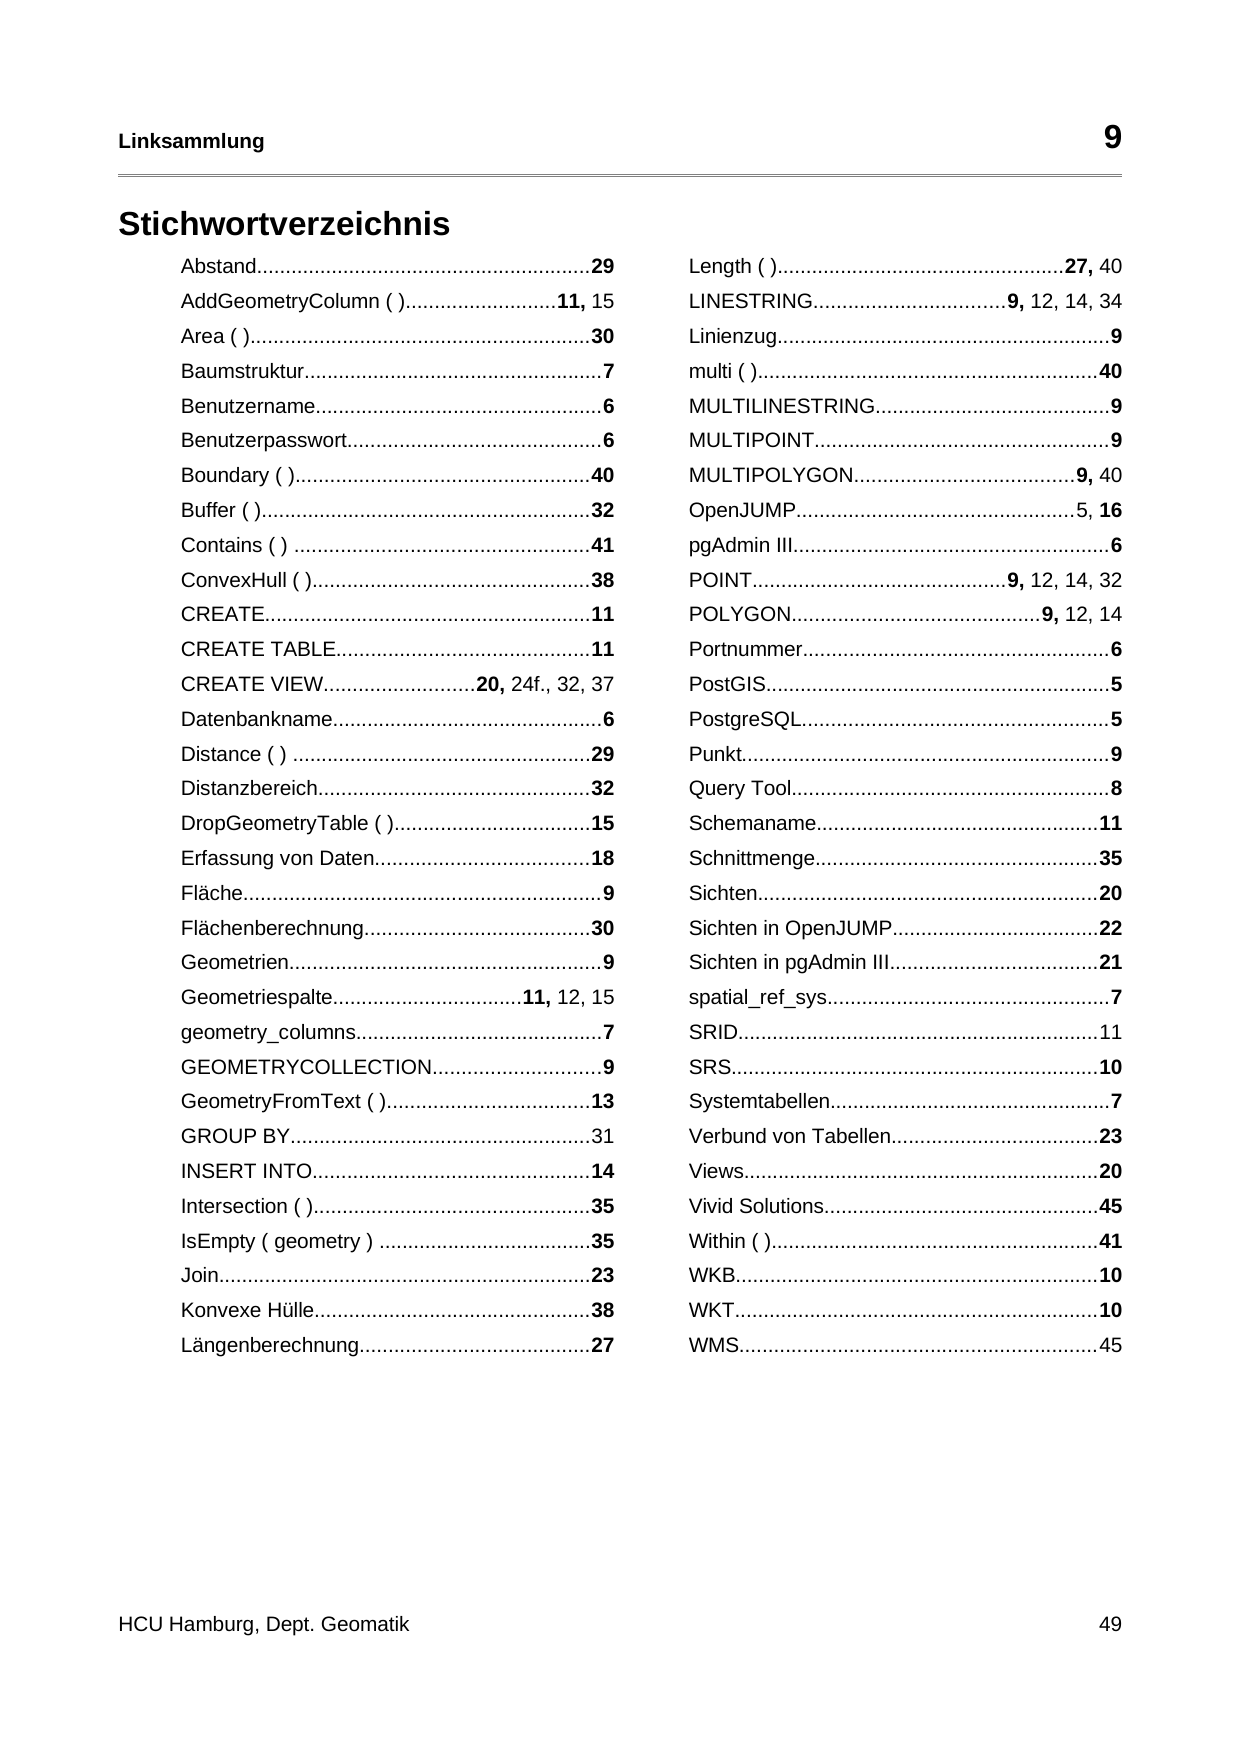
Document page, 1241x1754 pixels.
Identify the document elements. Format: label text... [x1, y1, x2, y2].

text AddGeometryColumn ( ) 11, 15 [118, 290, 614, 313]
text Length ( ) 27, 40 [626, 255, 1122, 278]
text Schemaname 11 [626, 812, 1122, 835]
text MULTIPOINT 9 [626, 429, 1122, 452]
text CREATE TABLE 11 [118, 638, 614, 661]
text PostGIS 5 [626, 673, 1122, 696]
text Abstand 29 [118, 255, 614, 278]
text Längenberechnung 27 [118, 1334, 614, 1357]
text Geometriespalte 11, 12, 15 [118, 986, 614, 1009]
text Portnummer 6 [626, 638, 1122, 661]
text OpenJUMP 5, 16 [626, 499, 1122, 522]
text GEOMETRYCOLLECTION 9 [118, 1055, 614, 1078]
text Within ( ) 41 [626, 1229, 1122, 1252]
text Konvexe Hülle 38 [118, 1299, 614, 1322]
text Datenbankname 6 [118, 707, 614, 731]
text Sichten 20 [626, 881, 1122, 904]
text LINESTRING 9, 12, 14, 34 [626, 290, 1122, 313]
text MULTILINESTRING 9 [626, 394, 1122, 417]
text Intersection ( ) 35 [118, 1194, 614, 1218]
text DropGeometryTable ( ) 15 [118, 812, 614, 835]
text geometry_columns 7 [118, 1021, 614, 1044]
text POLYGON 9, 12, 14 [626, 603, 1122, 626]
text WMS 45 [626, 1334, 1122, 1357]
text Distance ( ) 29 [118, 742, 614, 765]
text multi ( ) 40 [626, 359, 1122, 383]
text Contains ( ) 41 [118, 533, 614, 557]
text Benutzername 6 [118, 394, 614, 417]
text Distanzbereich 32 [118, 777, 614, 800]
text Views 20 [626, 1160, 1122, 1183]
subtitle Stichwortverzeichnis [118, 206, 1122, 243]
text CREATE 11 [118, 603, 614, 626]
text Schnittmenge 35 [626, 847, 1122, 870]
text POINT 9, 12, 14, 32 [626, 568, 1122, 591]
text WKT 10 [626, 1299, 1122, 1322]
text Benutzerpasswort 6 [118, 429, 614, 452]
text GROUP BY 31 [118, 1125, 614, 1148]
text Baumstruktur 7 [118, 359, 614, 383]
text Join 23 [118, 1264, 614, 1287]
text INSERT INTO 14 [118, 1160, 614, 1183]
text PostgreSQL 5 [626, 707, 1122, 731]
text Verbund von Tabellen 23 [626, 1125, 1122, 1148]
text WKB 10 [626, 1264, 1122, 1287]
text Punkt 9 [626, 742, 1122, 765]
text Vivid Solutions 45 [626, 1194, 1122, 1218]
text pgAdmin III 6 [626, 533, 1122, 557]
text SRID 11 [626, 1021, 1122, 1044]
text Geometrien 9 [118, 951, 614, 974]
text CREATE VIEW 20, 24f., 32, 37 [118, 673, 614, 696]
text SRS 10 [626, 1055, 1122, 1078]
text IsEmpty ( geometry ) 35 [118, 1229, 614, 1252]
text Query Tool 8 [626, 777, 1122, 800]
text Linienzug 9 [626, 325, 1122, 348]
text Sichten in OpenJUMP 22 [626, 916, 1122, 939]
text Sichten in pgAdmin III 21 [626, 951, 1122, 974]
text ConvexHull ( ) 38 [118, 568, 614, 591]
text Systemtabellen 7 [626, 1090, 1122, 1113]
text Area ( ) 30 [118, 325, 614, 348]
text Buffer ( ) 32 [118, 499, 614, 522]
text GeometryFromText ( ) 13 [118, 1090, 614, 1113]
text Fläche 9 [118, 881, 614, 904]
text MULTIPOLYGON 9, 40 [626, 464, 1122, 487]
text Boundary ( ) 40 [118, 464, 614, 487]
text Flächenberechnung 30 [118, 916, 614, 939]
text Erfassung von Daten 18 [118, 847, 614, 870]
text spatial_ref_sys 7 [626, 986, 1122, 1009]
